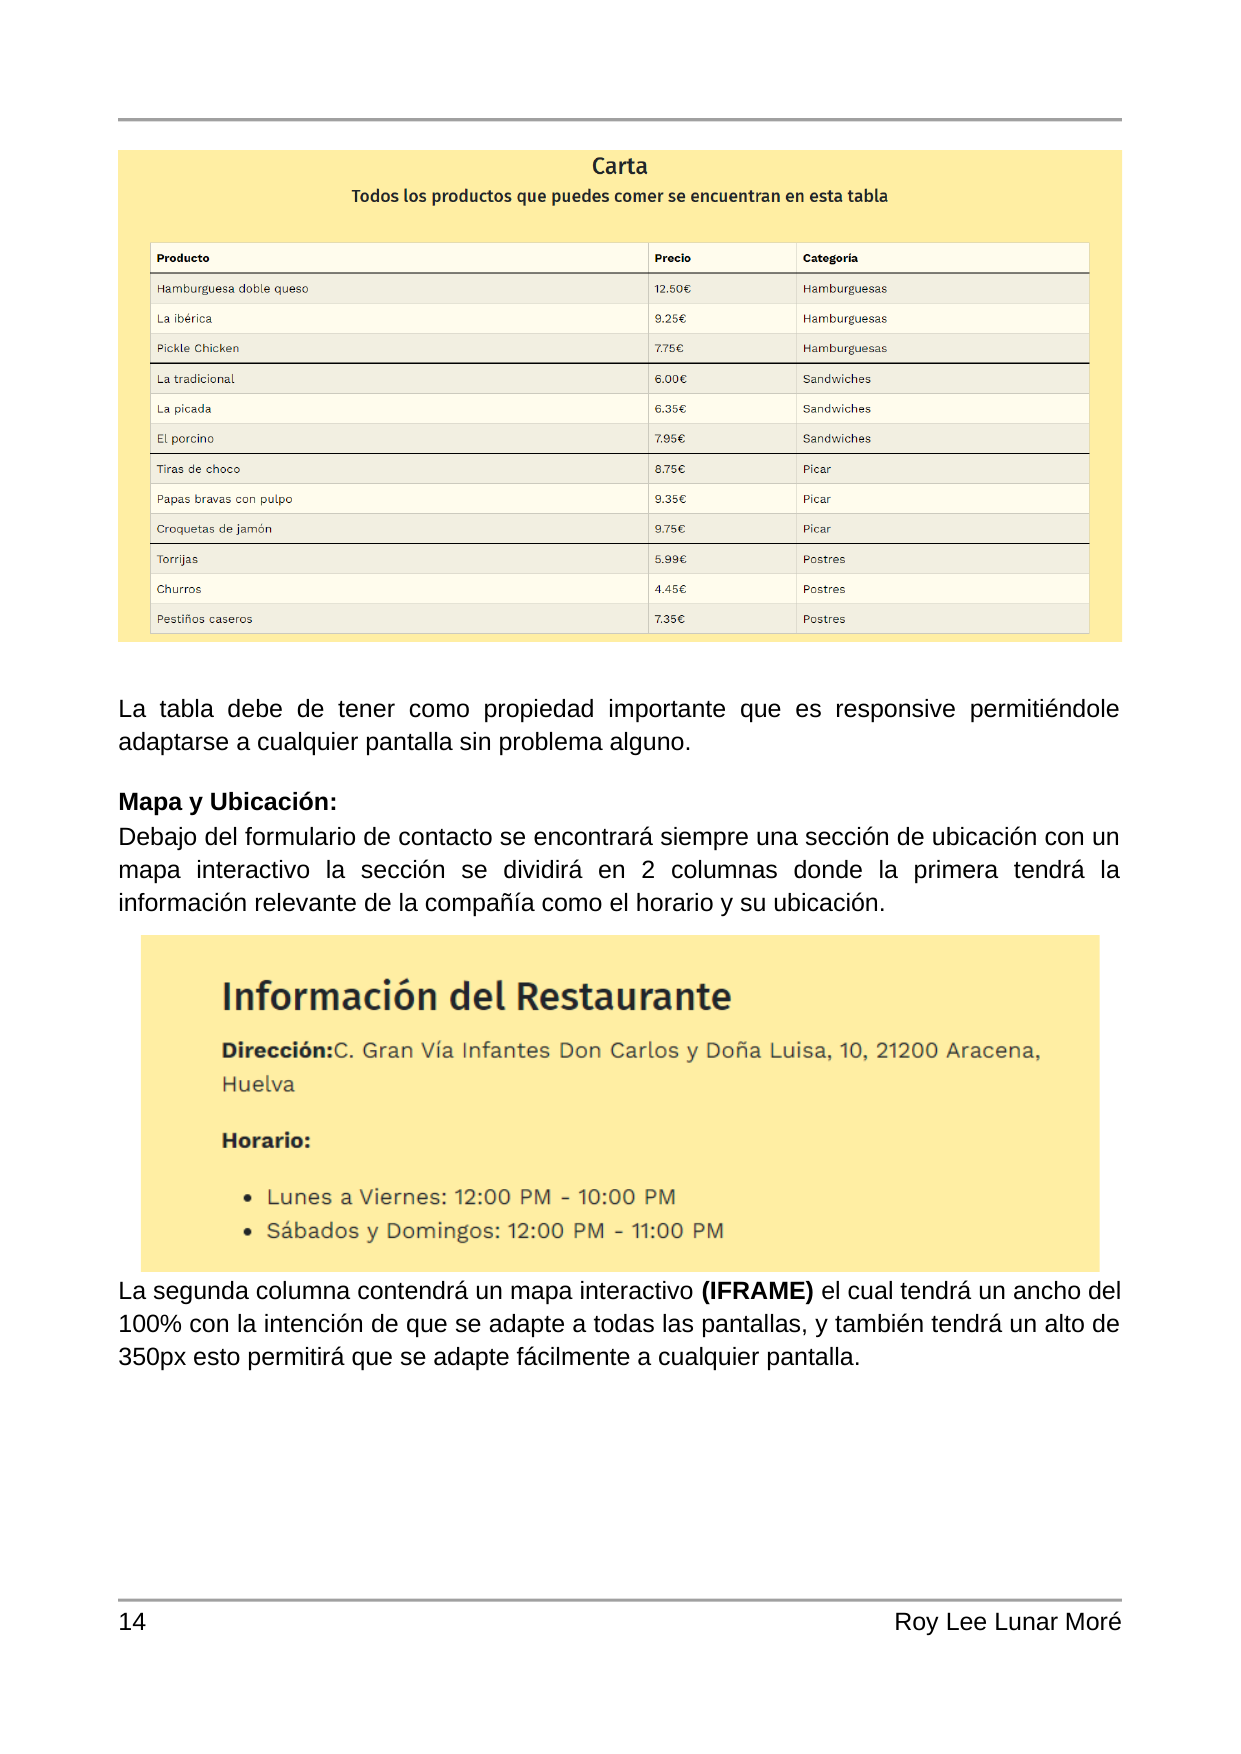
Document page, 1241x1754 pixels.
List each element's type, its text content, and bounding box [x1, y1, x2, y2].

text La segunda columna contendrá un mapa interactivo (IFRAME) el cual tendrá un ancho del 100% con la intención de que se adapte a todas las pantallas, y también tendrá un alto de 350px esto permitirá que se adapte fácilmente a cualquier pantalla. [118, 1168, 1122, 1371]
text La tabla debe de tener como propiedad importante que es responsive permitiéndole adaptarse a cualquier pantalla sin problema alguno. [118, 693, 1122, 755]
text Debajo del formulario de contacto se encontrará siempre una sección de ubicación con un mapa interactivo la sección se dividirá en 2 columnas donde la primera tendrá la información relevante de la compañía como el horario y su ubicación. [118, 822, 1122, 916]
picture [118, 150, 1123, 642]
picture [140, 935, 1100, 1272]
subtitle Mapa y Ubicación: [118, 787, 1122, 815]
